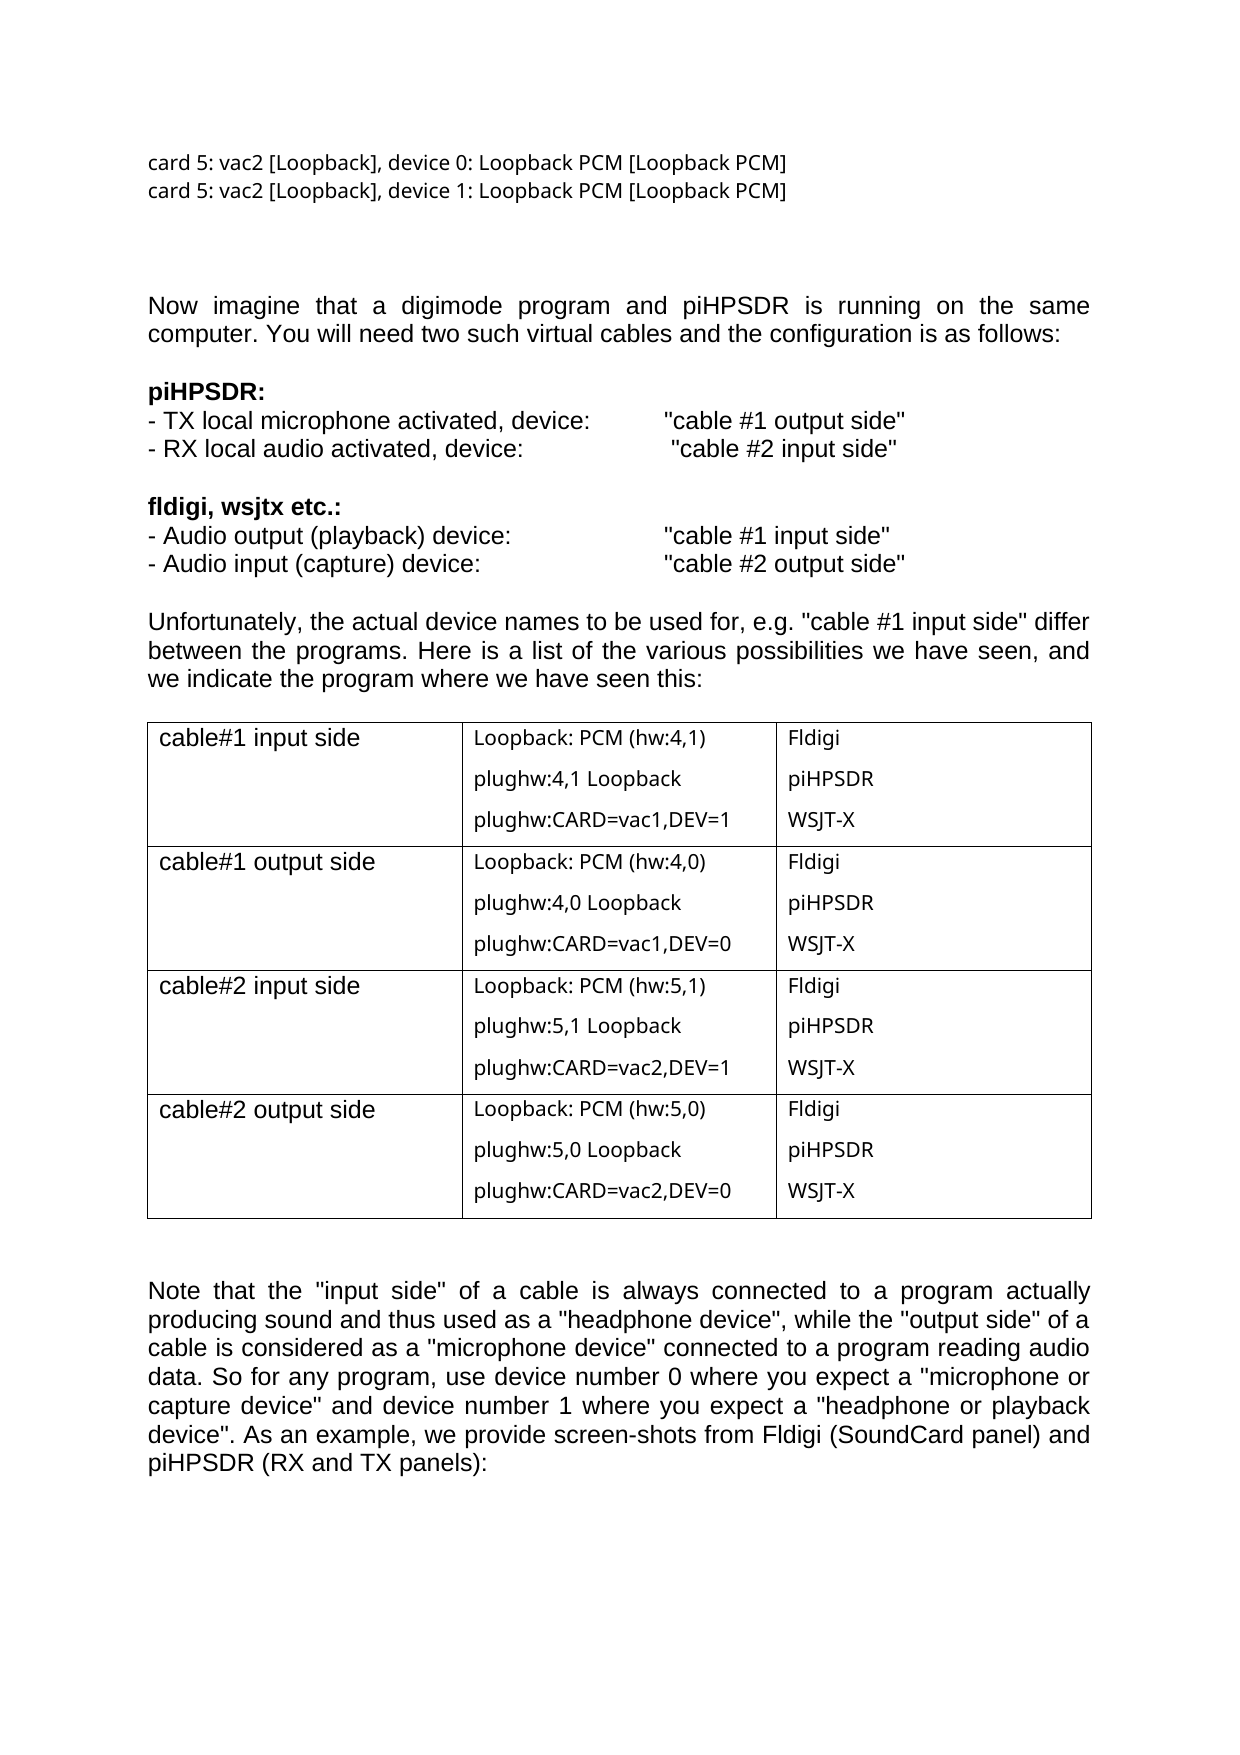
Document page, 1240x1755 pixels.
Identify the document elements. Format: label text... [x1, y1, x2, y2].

table_header cable#1 input side [148, 723, 462, 846]
table_cell Loopback: PCM (hw:5,0) plughw:5,0 Loopback plughw:CARD=vac2,DEV=0 [463, 1095, 776, 1217]
text fldigi, wsjtx etc.: [148, 492, 1092, 521]
table_header Fldigi piHPSDR WSJT-X [777, 723, 1091, 846]
table_cell Fldigi piHPSDR WSJT-X [777, 971, 1091, 1093]
table_cell cable#1 output side [148, 847, 462, 970]
text Unfortunately, the actual device names to be used for, e.g. "cable #1 input side" differ between the programs. Here is a list of the various possibilities we have seen, and we indicate the program where we have seen this: [148, 607, 1092, 693]
table_header Loopback: PCM (hw:4,1) plughw:4,1 Loopback plughw:CARD=vac1,DEV=1 [463, 723, 776, 846]
table_cell Fldigi piHPSDR WSJT-X [777, 847, 1091, 970]
text Now imagine that a digimode program and piHPSDR is running on the same computer. You will need two such virtual cables and the configuration is as follows: [148, 291, 1092, 348]
text - RX local audio activated, device: "cable #2 input side" [148, 434, 1092, 463]
table_cell Fldigi piHPSDR WSJT-X [777, 1095, 1091, 1217]
text - Audio input (capture) device: "cable #2 output side" [148, 549, 1092, 578]
table_cell Loopback: PCM (hw:5,1) plughw:5,1 Loopback plughw:CARD=vac2,DEV=1 [463, 971, 776, 1093]
table_cell Loopback: PCM (hw:4,0) plughw:4,0 Loopback plughw:CARD=vac1,DEV=0 [463, 847, 776, 970]
text - Audio output (playback) device: "cable #1 input side" [148, 521, 1092, 549]
table_cell cable#2 output side [148, 1095, 462, 1217]
text - TX local microphone activated, device: "cable #1 output side" [148, 406, 1092, 434]
text card 5: vac2 [Loopback], device 0: Loopback PCM [Loopback PCM] [148, 148, 1092, 176]
text piHPSDR: [148, 377, 1092, 406]
table_cell cable#2 input side [148, 971, 462, 1093]
text Note that the "input side" of a cable is always connected to a program actually producing sound and thus used as a "headphone device", while the "output side" of a cable is considered as a "microphone device" connected to a program reading audio data. So for any program, use device number 0 where you expect a "microphone or capture device" and device number 1 where you expect a "headphone or playback device". As an example, we provide screen-shots from Fldigi (SoundCard panel) and piHPSDR (RX and TX panels): [148, 1276, 1092, 1477]
text card 5: vac2 [Loopback], device 1: Loopback PCM [Loopback PCM] [148, 176, 1092, 204]
